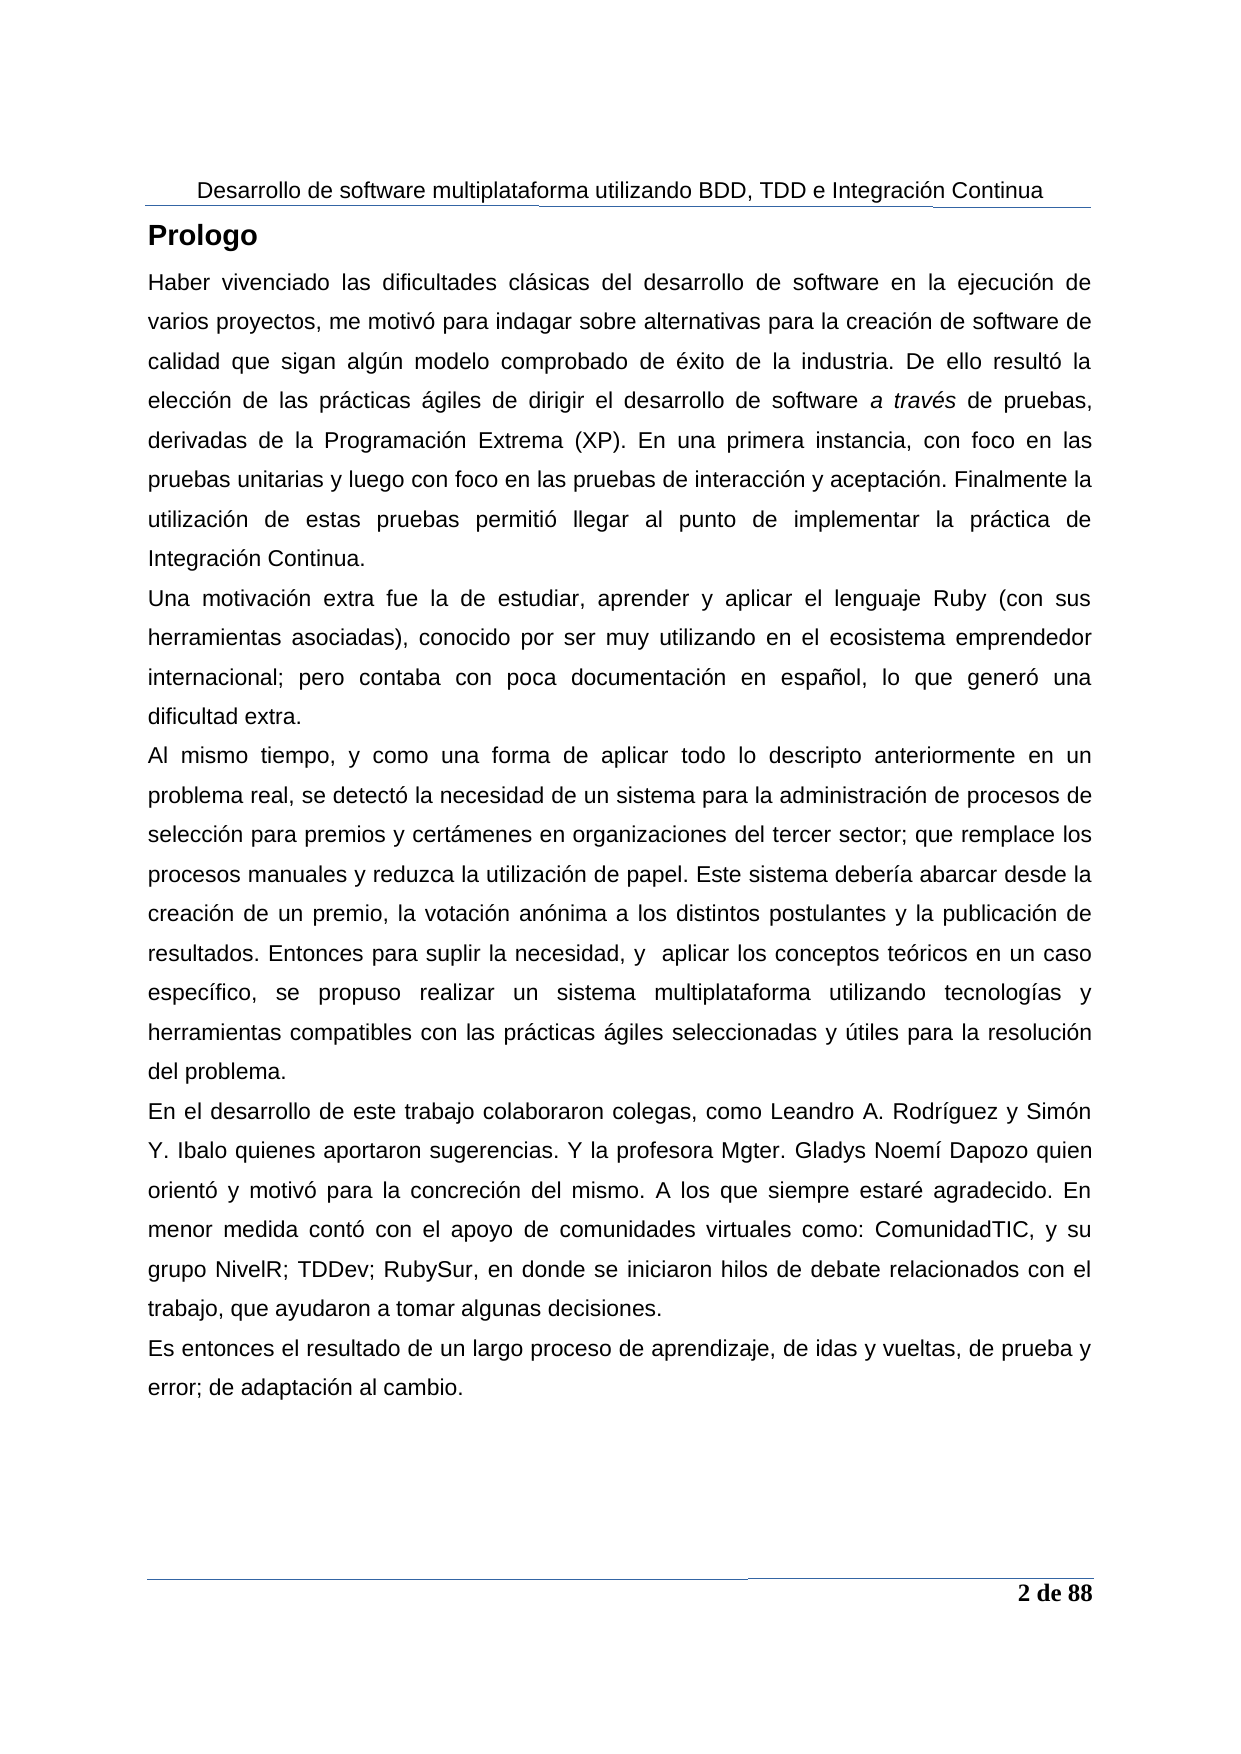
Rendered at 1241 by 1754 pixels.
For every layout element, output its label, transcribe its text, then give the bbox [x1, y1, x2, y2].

text Prologo [148, 218, 1093, 252]
text Es entonces el resultado de un largo proceso de aprendizaje, de idas y vueltas, de prueba y error; de adaptación al cambio. [148, 1334, 1093, 1400]
text Al mismo tiempo, y como una forma de aplicar todo lo descripto anteriormente en un problema real, se detectó la necesidad de un sistema para la administración de procesos de selección para premios y certámenes en organizaciones del tercer sector; que remplace los procesos manuales y reduzca la utilización de papel. Este sistema debería abarcar desde la creación de un premio, la votación anónima a los distintos postulantes y la publicación de resultados. Entonces para suplir la necesidad, y aplicar los conceptos teóricos en un caso específico, se propuso realizar un sistema multiplataforma utilizando tecnologías y herramientas compatibles con las prácticas ágiles seleccionadas y útiles para la resolución del problema. [148, 742, 1093, 1084]
text Una motivación extra fue la de estudiar, aprender y aplicar el lenguaje Ruby (con sus herramientas asociadas), conocido por ser muy utilizando en el ecosistema emprendedor internacional; pero contaba con poca documentación en español, lo que generó una dificultad extra. [148, 584, 1093, 729]
text En el desarrollo de este trabajo colaboraron colegas, como Leandro A. Rodríguez y Simón Y. Ibalo quienes aportaron sugerencias. Y la profesora Mgter. Gladys Noemí Dapozo quien orientó y motivó para la concreción del mismo. A los que siempre estaré agradecido. En menor medida contó con el apoyo de comunidades virtuales como: ComunidadTIC, y su grupo NivelR; TDDev; RubySur, en donde se iniciaron hilos de debate relacionados con el trabajo, que ayudaron a tomar algunas decisiones. [148, 1098, 1093, 1321]
text Haber vivenciado las dificultades clásicas del desarrollo de software en la ejecución de varios proyectos, me motivó para indagar sobre alternativas para la creación de software de calidad que sigan algún modelo comprobado de éxito de la industria. De ello resultó la elección de las prácticas ágiles de dirigir el desarrollo de software a través de pruebas, derivadas de la Programación Extrema (XP). En una primera instancia, con foco en las pruebas unitarias y luego con foco en las pruebas de interacción y aceptación. Finalmente la utilización de estas pruebas permitió llegar al punto de implementar la práctica de Integración Continua. [148, 269, 1093, 571]
